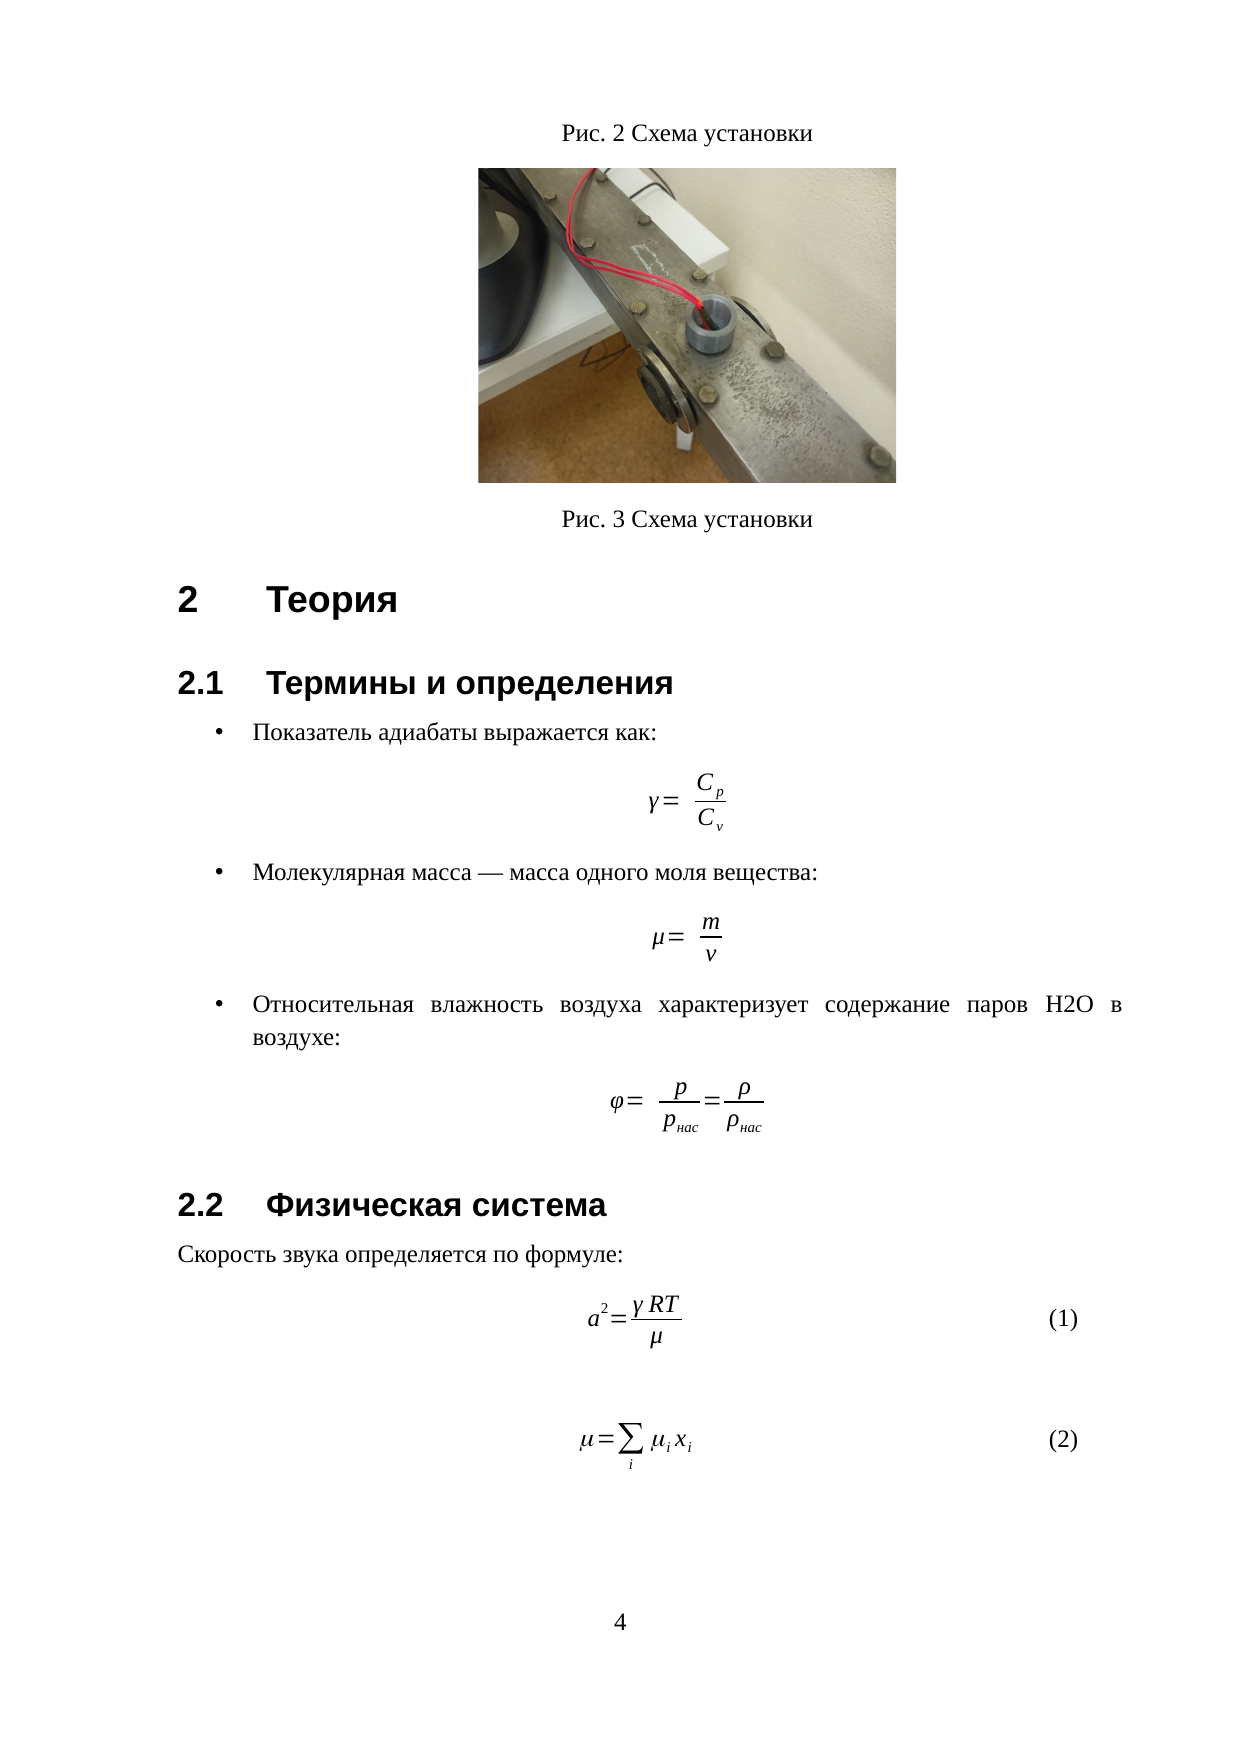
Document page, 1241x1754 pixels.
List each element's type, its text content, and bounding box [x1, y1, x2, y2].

list Показатель адиабаты выражается как: [215, 717, 1122, 746]
picture [478, 168, 897, 483]
list Относительная влажность воздуха характеризует содержание паров H2O в воздухе: [215, 989, 1122, 1050]
list Рис. 2 Схема установки [215, 118, 1122, 147]
text (1) [177, 1290, 1122, 1349]
subtitle Теория [177, 577, 1093, 620]
text (2) [177, 1422, 1122, 1472]
subtitle Термины и определения [177, 663, 1093, 702]
list Молекулярная масса — масса одного моля вещества: [215, 857, 1122, 885]
list Рис. 3 Схема установки [215, 504, 1122, 533]
subtitle Физическая система [177, 1185, 1093, 1224]
text Скорость звука определяется по формуле: [177, 1239, 1122, 1268]
